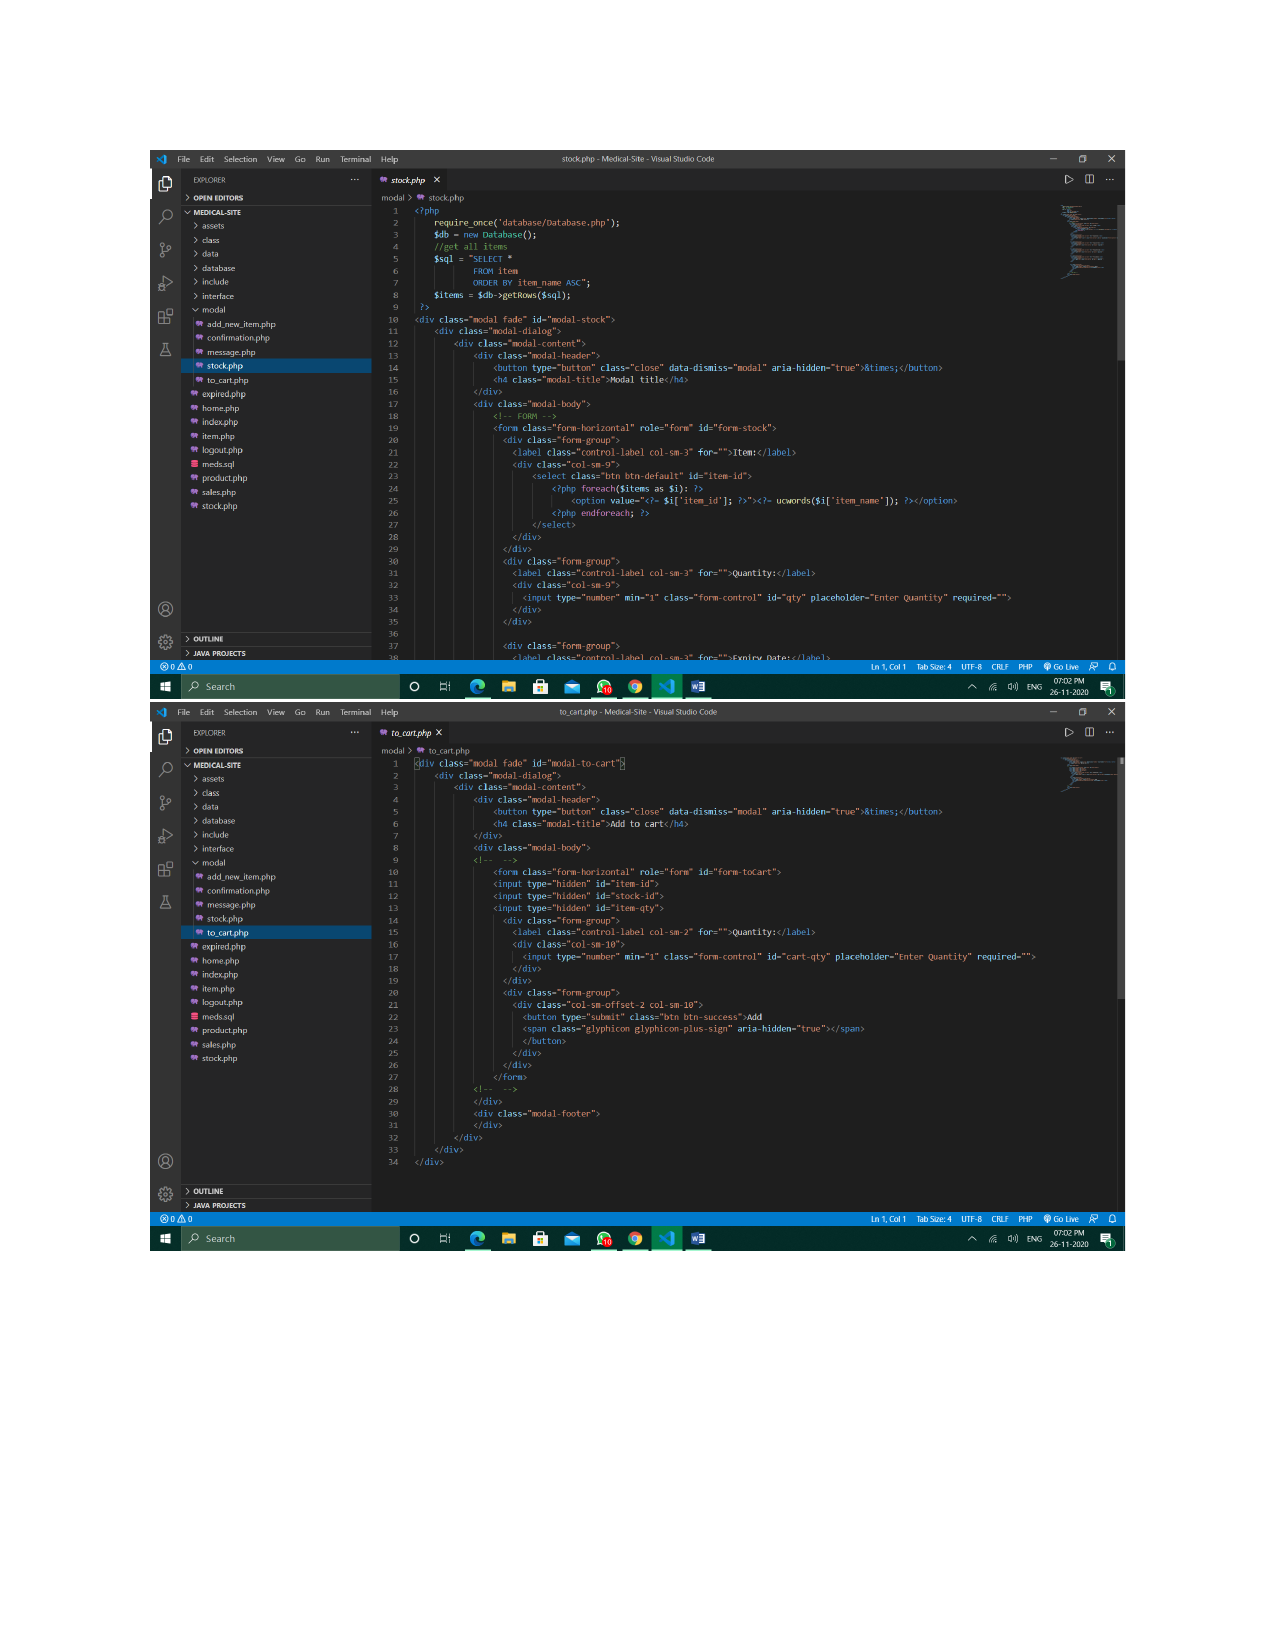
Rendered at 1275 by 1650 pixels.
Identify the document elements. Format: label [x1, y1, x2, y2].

picture [150, 150, 1125, 699]
picture [150, 702, 1125, 1251]
